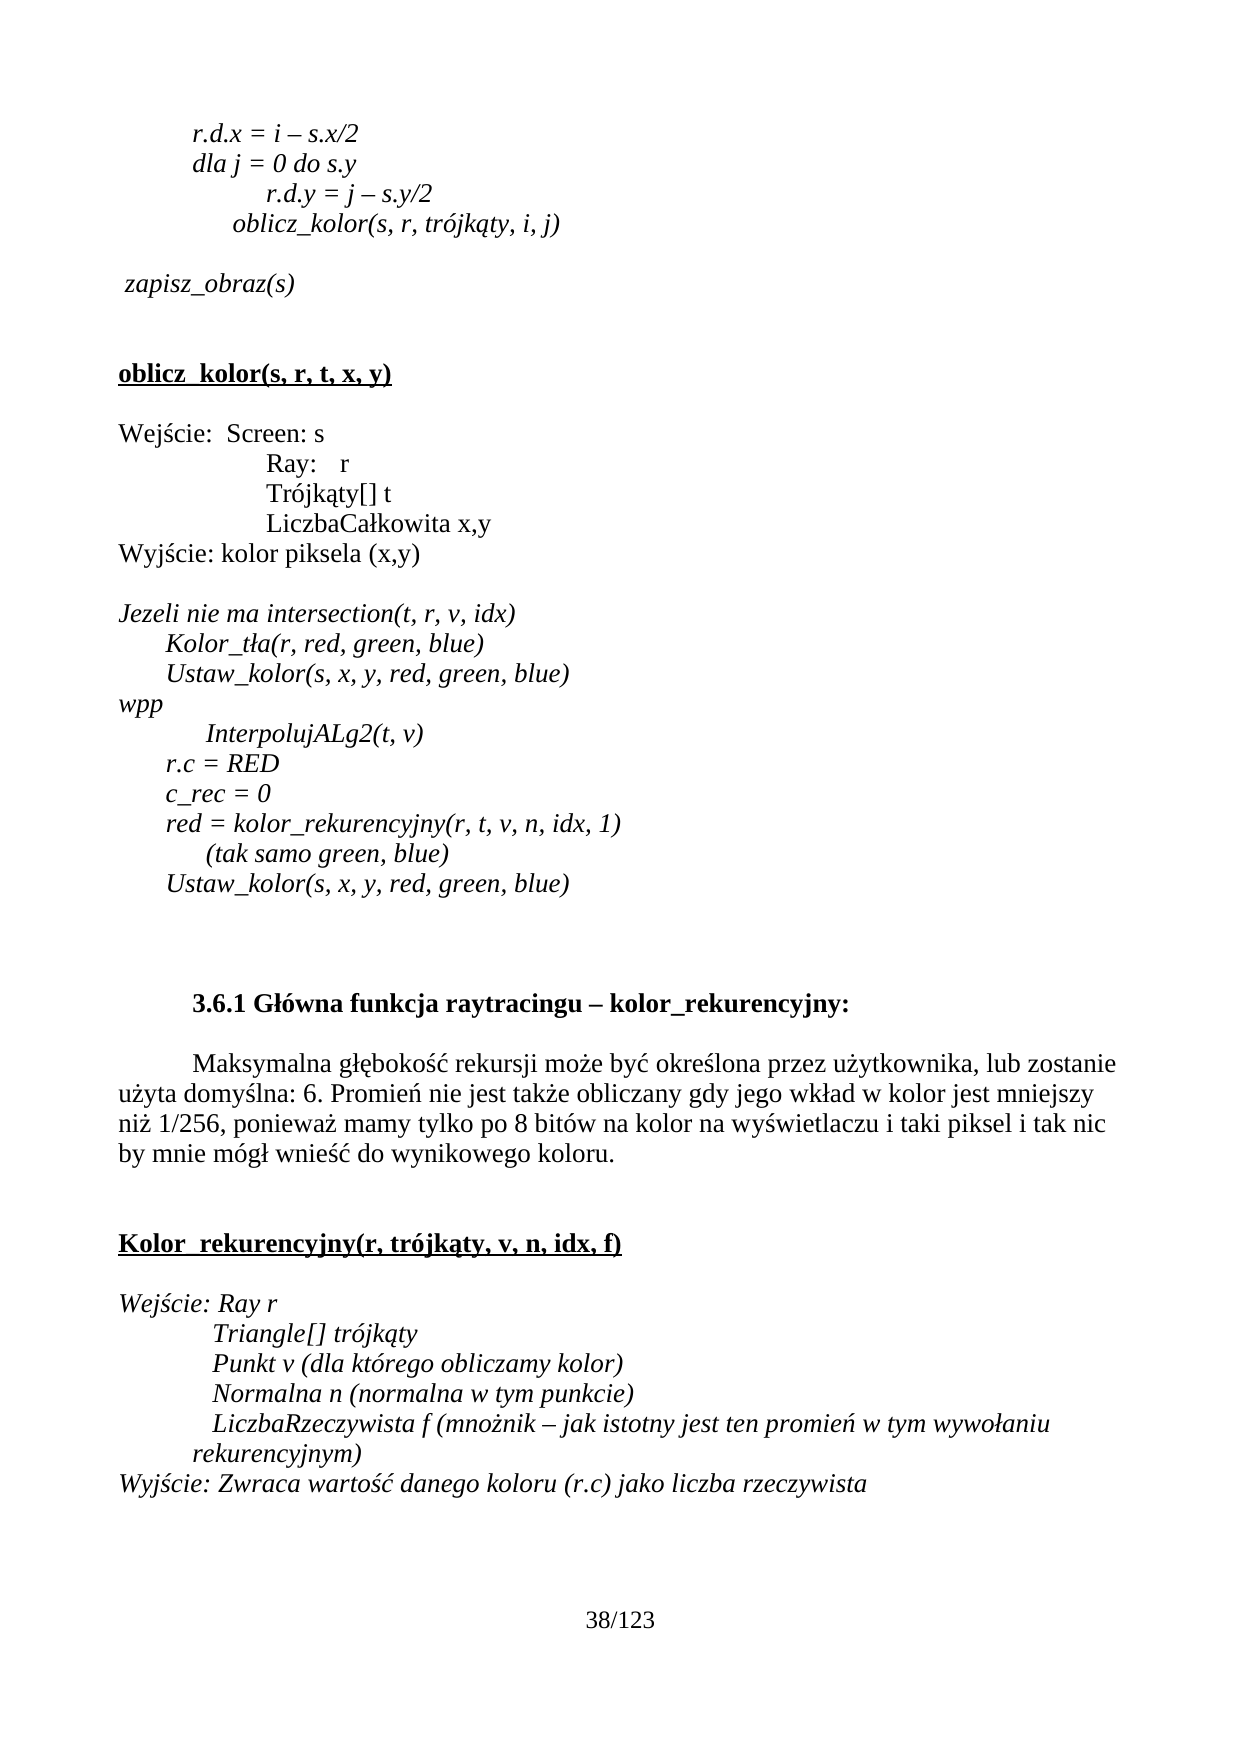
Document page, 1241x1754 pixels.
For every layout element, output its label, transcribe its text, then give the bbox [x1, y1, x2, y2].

text Triangle[] trójkąty [118, 1318, 1122, 1348]
text red = kolor_rekurencyjny(r, t, v, n, idx, 1) [118, 808, 1122, 838]
text c_rec = 0 [118, 778, 1122, 808]
text Ray: r [118, 448, 1122, 478]
text Kolor_tła(r, red, green, blue) [118, 628, 1122, 658]
text zapisz_obraz(s) [118, 268, 1122, 298]
text Ustaw_kolor(s, x, y, red, green, blue) [118, 868, 1122, 898]
text Kolor_rekurencyjny(r, trójkąty, v, n, idx, f) [118, 1228, 1122, 1258]
text Ustaw_kolor(s, x, y, red, green, blue) [118, 658, 1122, 688]
text LiczbaRzeczywista f (mnożnik – jak istotny jest ten promień w tym wywołaniu rekurencyjnym) [192, 1408, 1122, 1468]
text Wejście: Screen: s [118, 418, 1122, 448]
text LiczbaCałkowita x,y [118, 508, 1122, 538]
text r.d.x = i – s.x/2 [118, 118, 1122, 148]
text Trójkąty[] t [118, 478, 1122, 508]
text wpp [118, 688, 1122, 718]
text 3.6.1 Główna funkcja raytracingu – kolor_rekurencyjny: [118, 988, 1122, 1018]
text r.c = RED [118, 748, 1122, 778]
text oblicz_kolor(s, r, trójkąty, i, j) [118, 208, 1122, 238]
text dla j = 0 do s.y [118, 148, 1122, 178]
text (tak samo green, blue) [118, 838, 1122, 868]
text Maksymalna głębokość rekursji może być określona przez użytkownika, lub zostanie użyta domyślna: 6. Promień nie jest także obliczany gdy jego wkład w kolor jest mniejszy niż 1/256, ponieważ mamy tylko po 8 bitów na kolor na wyświetlaczu i taki piksel i tak nic by mnie mógł wnieść do wynikowego koloru. [118, 1048, 1122, 1168]
text r.d.y = j – s.y/2 [118, 178, 1122, 208]
text Wyjście: Zwraca wartość danego koloru (r.c) jako liczba rzeczywista [118, 1468, 1122, 1498]
text Jezeli nie ma intersection(t, r, v, idx) [118, 598, 1122, 628]
text InterpolujALg2(t, v) [118, 718, 1122, 748]
text Punkt v (dla którego obliczamy kolor) [118, 1348, 1122, 1378]
text oblicz_kolor(s, r, t, x, y) [118, 358, 1122, 388]
text Normalna n (normalna w tym punkcie) [118, 1378, 1122, 1408]
text Wejście: Ray r [118, 1288, 1122, 1318]
text Wyjście: kolor piksela (x,y) [118, 538, 1122, 568]
